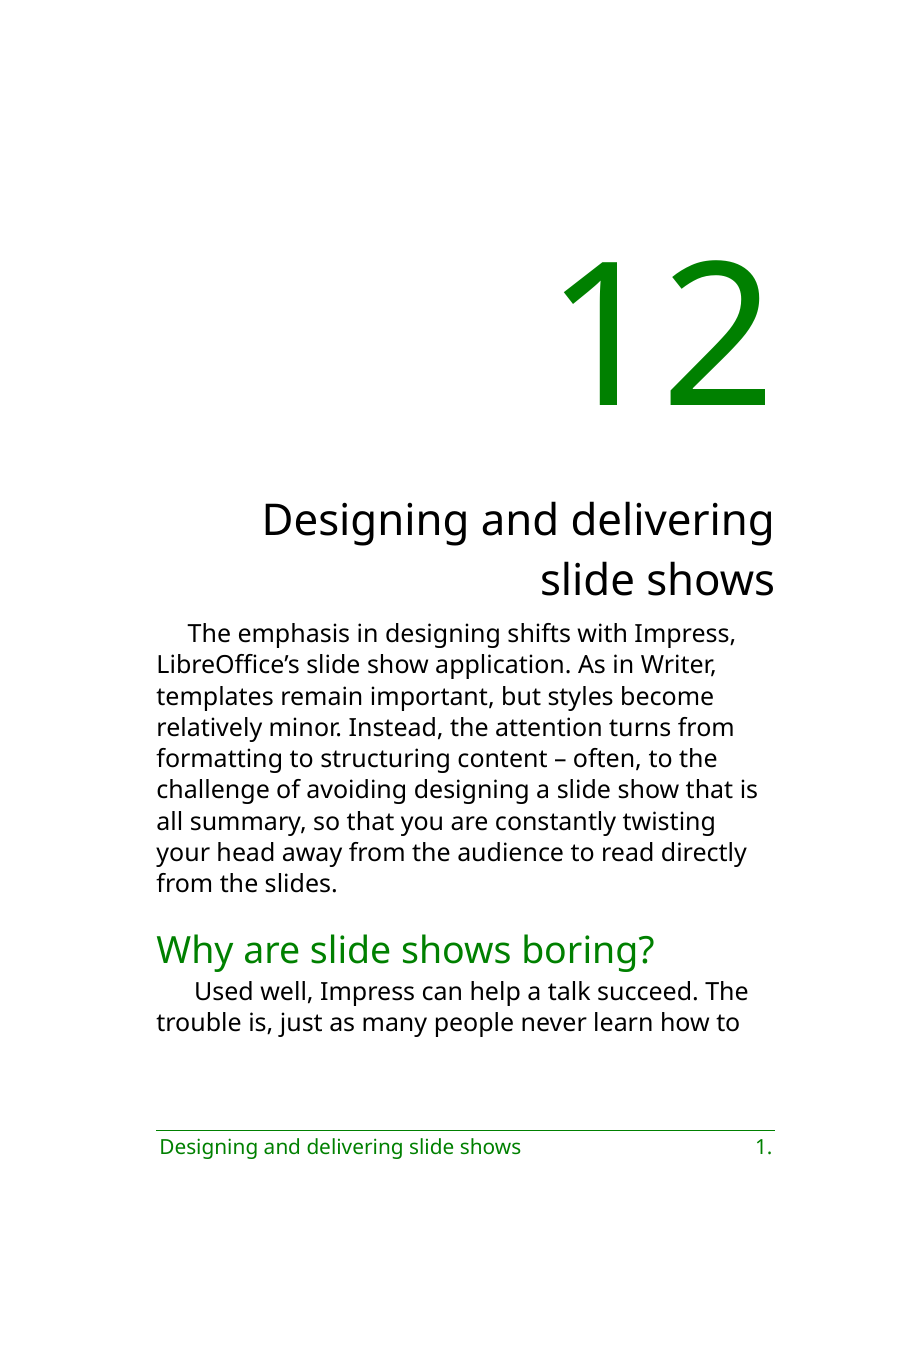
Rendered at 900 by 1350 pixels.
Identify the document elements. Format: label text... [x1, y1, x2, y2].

text Used well, Impress can help a talk succeed. The trouble is, just as many people never learn how to [156, 975, 775, 1037]
subtitle Why are slide shows boring? [156, 924, 775, 975]
text 12 [156, 192, 775, 464]
text The emphasis in designing shifts with Impress, LibreOffice’s slide show application. As in Writer, templates remain important, but styles become relatively minor. Instead, the attention turns from formatting to structuring content – often, to the challenge of avoiding designing a slide show that is all summary, so that you are constantly twisting your head away from the audience to read directly from the slides. [156, 618, 775, 899]
subtitle Designing and delivering slide shows [156, 489, 775, 608]
